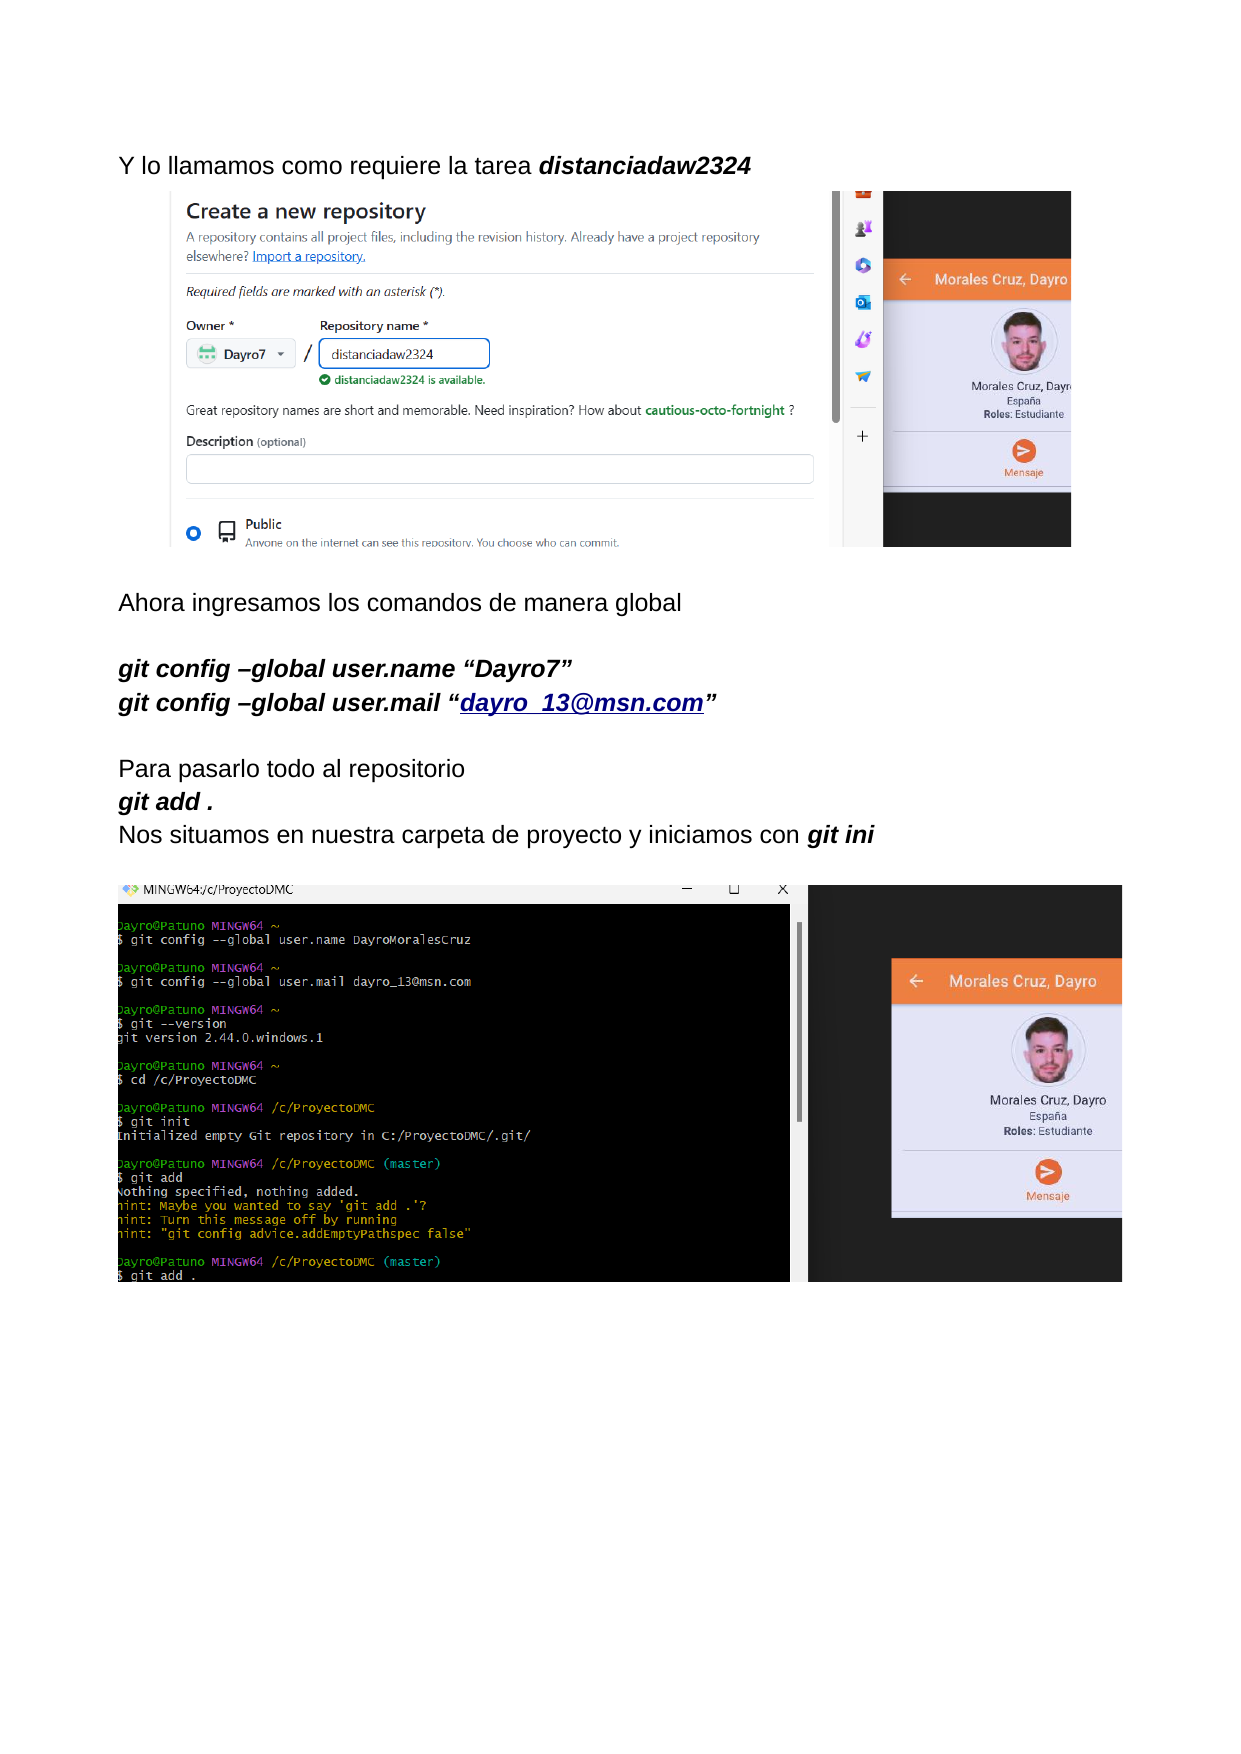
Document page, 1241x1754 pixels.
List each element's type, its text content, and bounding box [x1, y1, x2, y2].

picture [168, 191, 1072, 547]
text Para pasarlo todo al repositorio [118, 753, 1122, 782]
picture [118, 885, 1123, 1282]
text Ahora ingresamos los comandos de manera global [118, 588, 1122, 617]
text git config –global user.mail “dayro_13@msn.com” [118, 687, 1122, 716]
text Y lo llamamos como requiere la tarea distanciadaw2324 [118, 151, 1122, 180]
text git add . [118, 787, 1122, 815]
text Nos situamos en nuestra carpeta de proyecto y iniciamos con git ini [118, 819, 1122, 848]
text git config –global user.name “Dayro7” [118, 654, 1122, 683]
